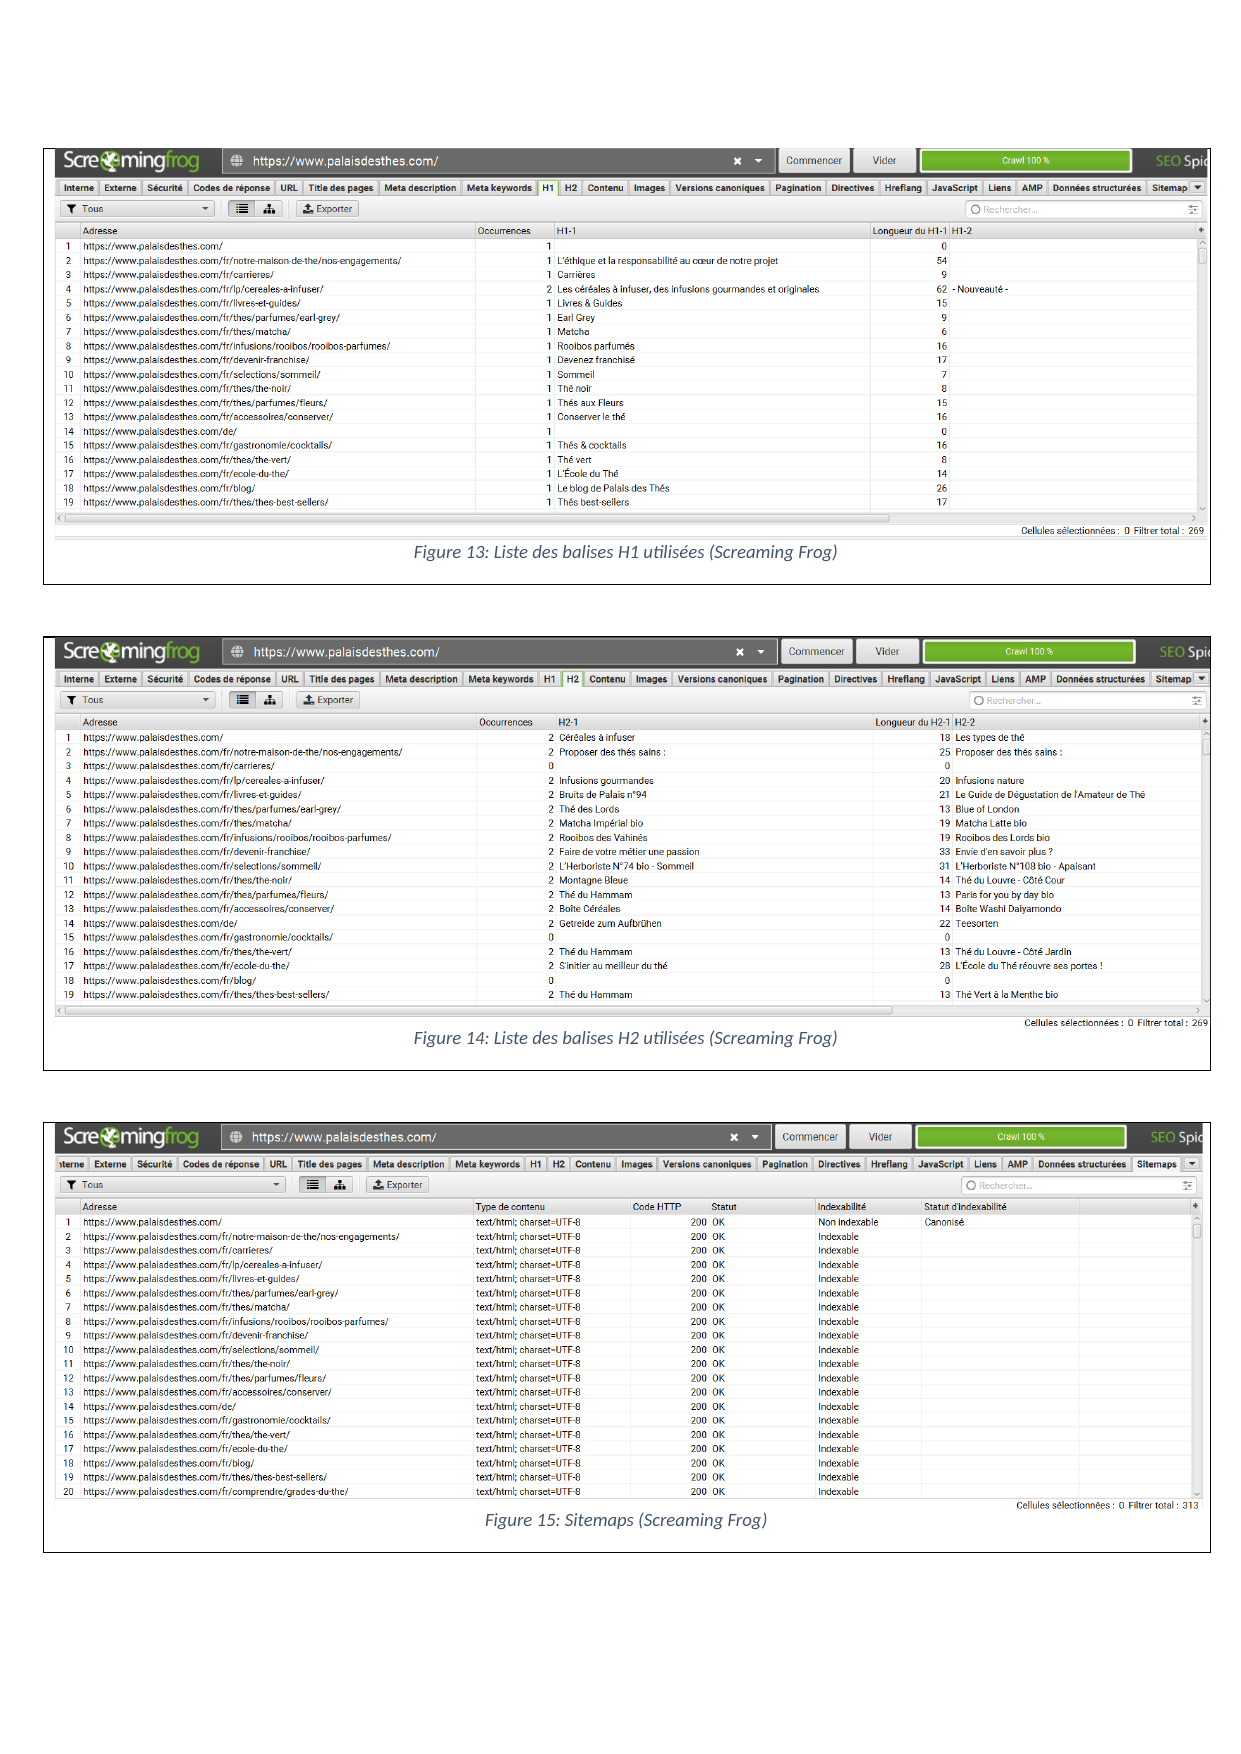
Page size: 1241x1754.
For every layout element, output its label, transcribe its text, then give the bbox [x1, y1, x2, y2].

table_header Figure 14: Liste des balises H2 utilisées (Screaming Frog) [44, 638, 1210, 1069]
table_header Figure 15: Sitemaps (Screaming Frog) [44, 1123, 1210, 1552]
table_header Figure 13: Liste des balises H1 utilisées (Screaming Frog) [44, 149, 1210, 584]
